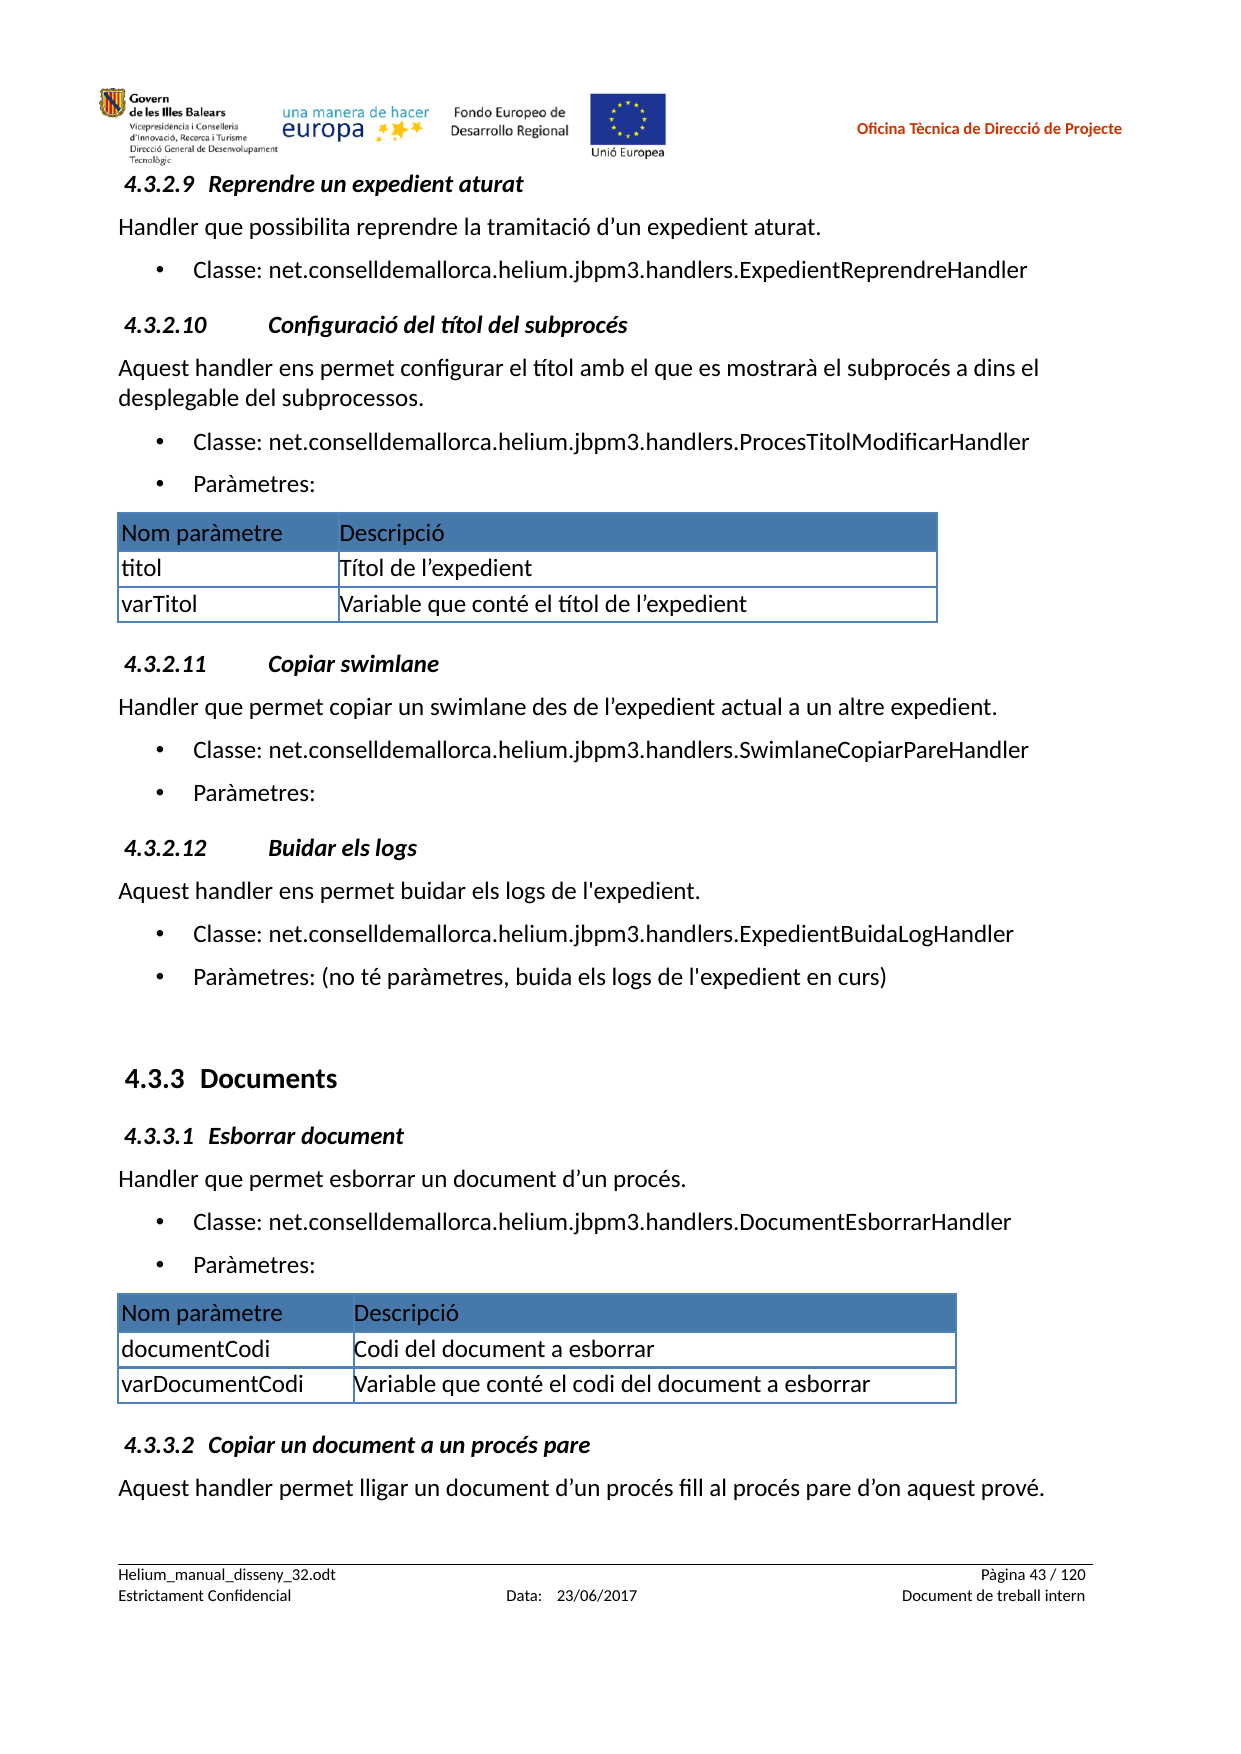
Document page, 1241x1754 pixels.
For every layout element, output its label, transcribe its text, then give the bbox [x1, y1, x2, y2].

table_cell documentCodi [119, 1333, 353, 1366]
list Paràmetres: [156, 1249, 1122, 1280]
text Handler que possibilita reprendre la tramitació d’un expedient aturat. [118, 211, 1122, 241]
table_cell Títol de l’expedient [341, 553, 935, 585]
table_cell Variable que conté el codi del document a esborrar [355, 1369, 955, 1402]
list Classe: net.conselldemallorca.helium.jbpm3.handlers.SwimlaneCopiarPareHandler [156, 734, 1122, 764]
table_cell Codi del document a esborrar [355, 1333, 955, 1366]
text Aquest handler permet lligar un document d’un procés fill al procés pare d’on aquest prové. [118, 1472, 1122, 1502]
list Paràmetres: (no té paràmetres, buida els logs de l'expedient en curs) [156, 961, 1122, 992]
subtitle Esborrar document [118, 1121, 1122, 1151]
subtitle Copiar swimlane [118, 648, 1122, 678]
table_cell titol [119, 552, 338, 586]
text Handler que permet esborrar un document d’un procés. [118, 1163, 1122, 1194]
text Handler que permet copiar un swimlane des de l’expedient actual a un altre expedient. [118, 691, 1122, 722]
table_header Descripció [355, 1295, 955, 1331]
subtitle Reprendre un expedient aturat [118, 168, 1122, 198]
table_header Nom paràmetre [119, 1295, 353, 1331]
subtitle Buidar els logs [118, 833, 1122, 863]
subtitle Configuració del títol del subprocés [118, 309, 1122, 339]
text Aquest handler ens permet configurar el títol amb el que es mostrarà el subprocés a dins el desplegable del subprocessos. [118, 352, 1122, 413]
list Classe: net.conselldemallorca.helium.jbpm3.handlers.ExpedientBuidaLogHandler [156, 918, 1122, 949]
subtitle Documents [118, 1060, 1122, 1096]
table_cell varDocumentCodi [119, 1369, 353, 1402]
table_header Nom paràmetre [119, 514, 338, 550]
table_cell Variable que conté el títol de l’expedient [340, 588, 936, 621]
subtitle Copiar un document a un procés pare [118, 1429, 1122, 1459]
list Classe: net.conselldemallorca.helium.jbpm3.handlers.ExpedientReprendreHandler [156, 254, 1122, 284]
list Classe: net.conselldemallorca.helium.jbpm3.handlers.DocumentEsborrarHandler [156, 1206, 1122, 1237]
picture [99, 87, 668, 166]
list Classe: net.conselldemallorca.helium.jbpm3.handlers.ProcesTitolModificarHandler [156, 426, 1122, 456]
table_header Descripció [340, 514, 936, 550]
text Aquest handler ens permet buidar els logs de l'expedient. [118, 875, 1122, 906]
list Paràmetres: [156, 469, 1122, 499]
list Paràmetres: [156, 777, 1122, 808]
table_cell varTitol [119, 588, 338, 621]
